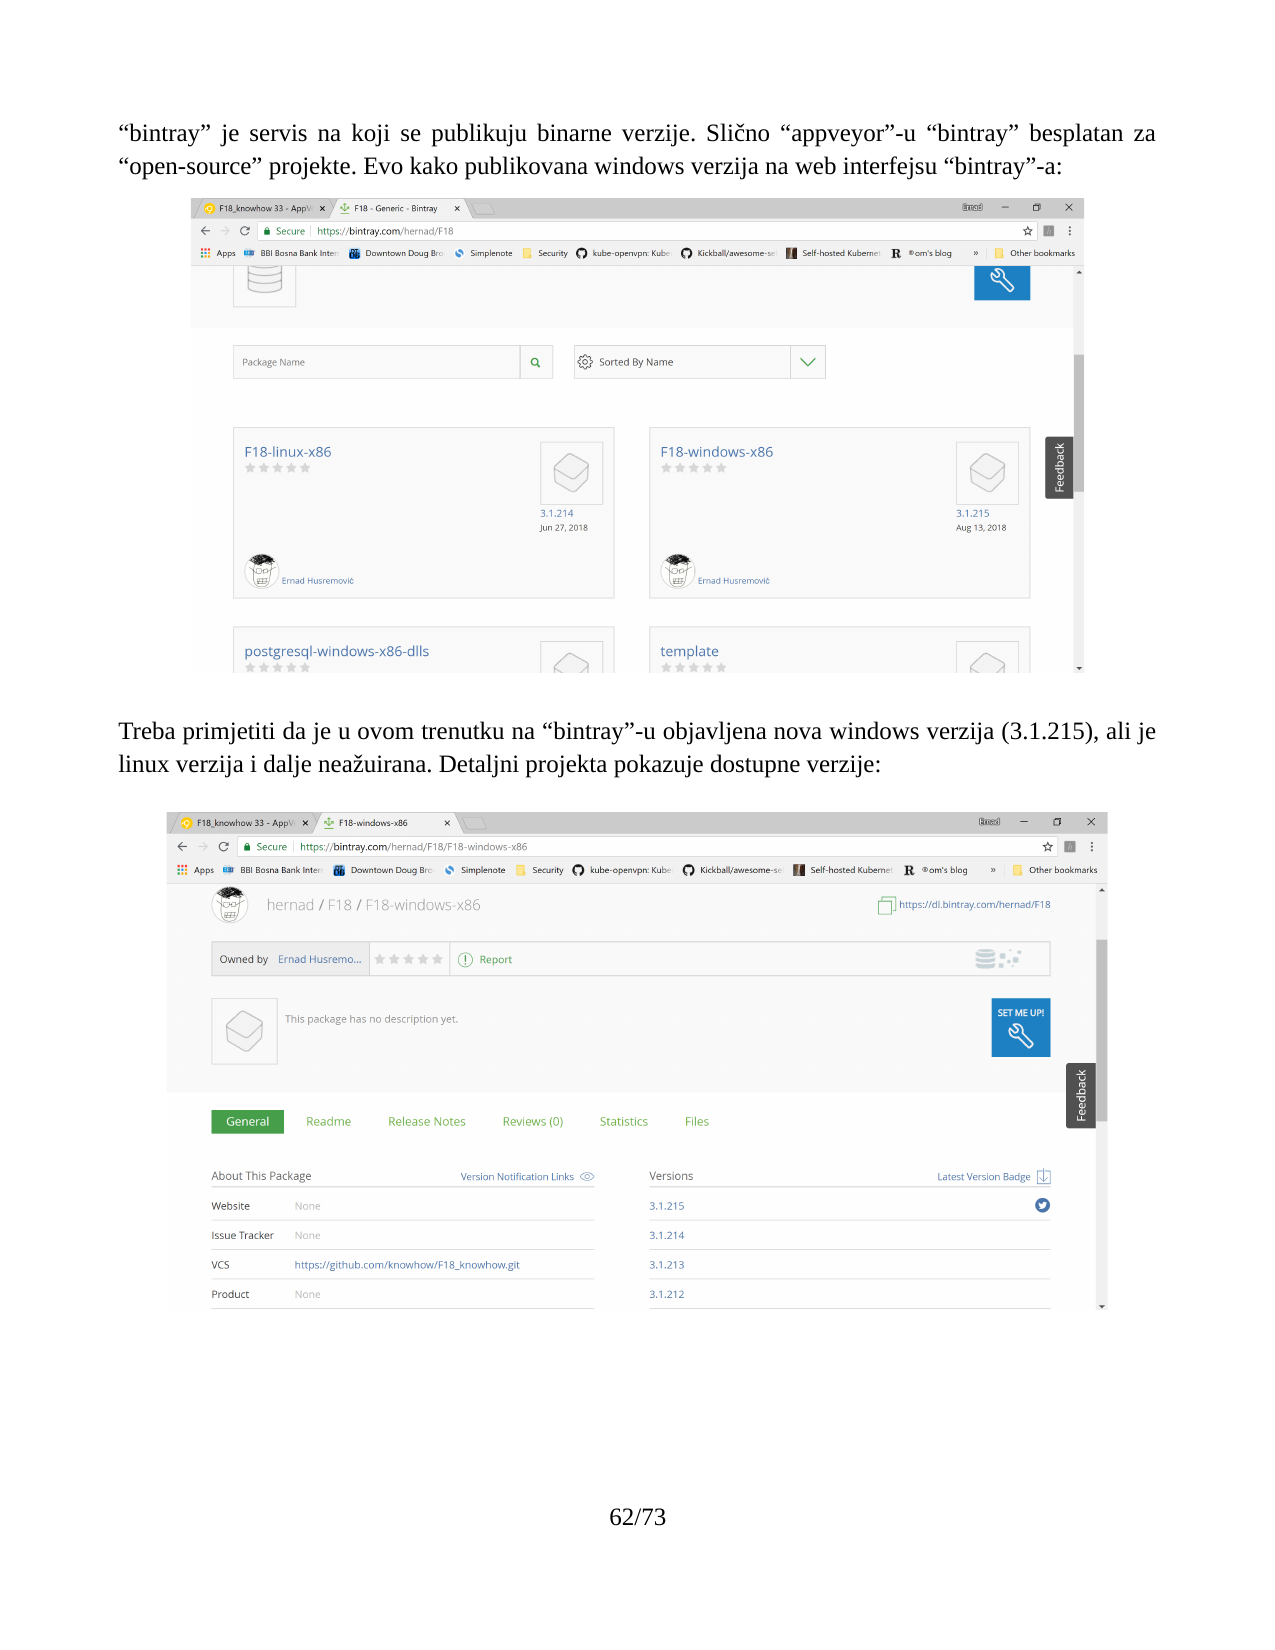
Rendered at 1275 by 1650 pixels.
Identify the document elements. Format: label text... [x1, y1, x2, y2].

text Treba primjetiti da je u ovom trenutku na “bintray”-u objavljena nova windows verzija (3.1.215), ali je linux verzija i dalje neažuirana. Detaljni projekta pokazuje dostupne verzije: [118, 716, 1157, 778]
picture [190, 198, 1085, 673]
picture [166, 812, 1108, 1310]
text “bintray” je servis na koji se publikuju binarne verzije. Slično “appveyor”-u “bintray” besplatan za “open-source” projekte. Evo kako publikovana windows verzija na web interfejsu “bintray”-a: [118, 118, 1157, 180]
